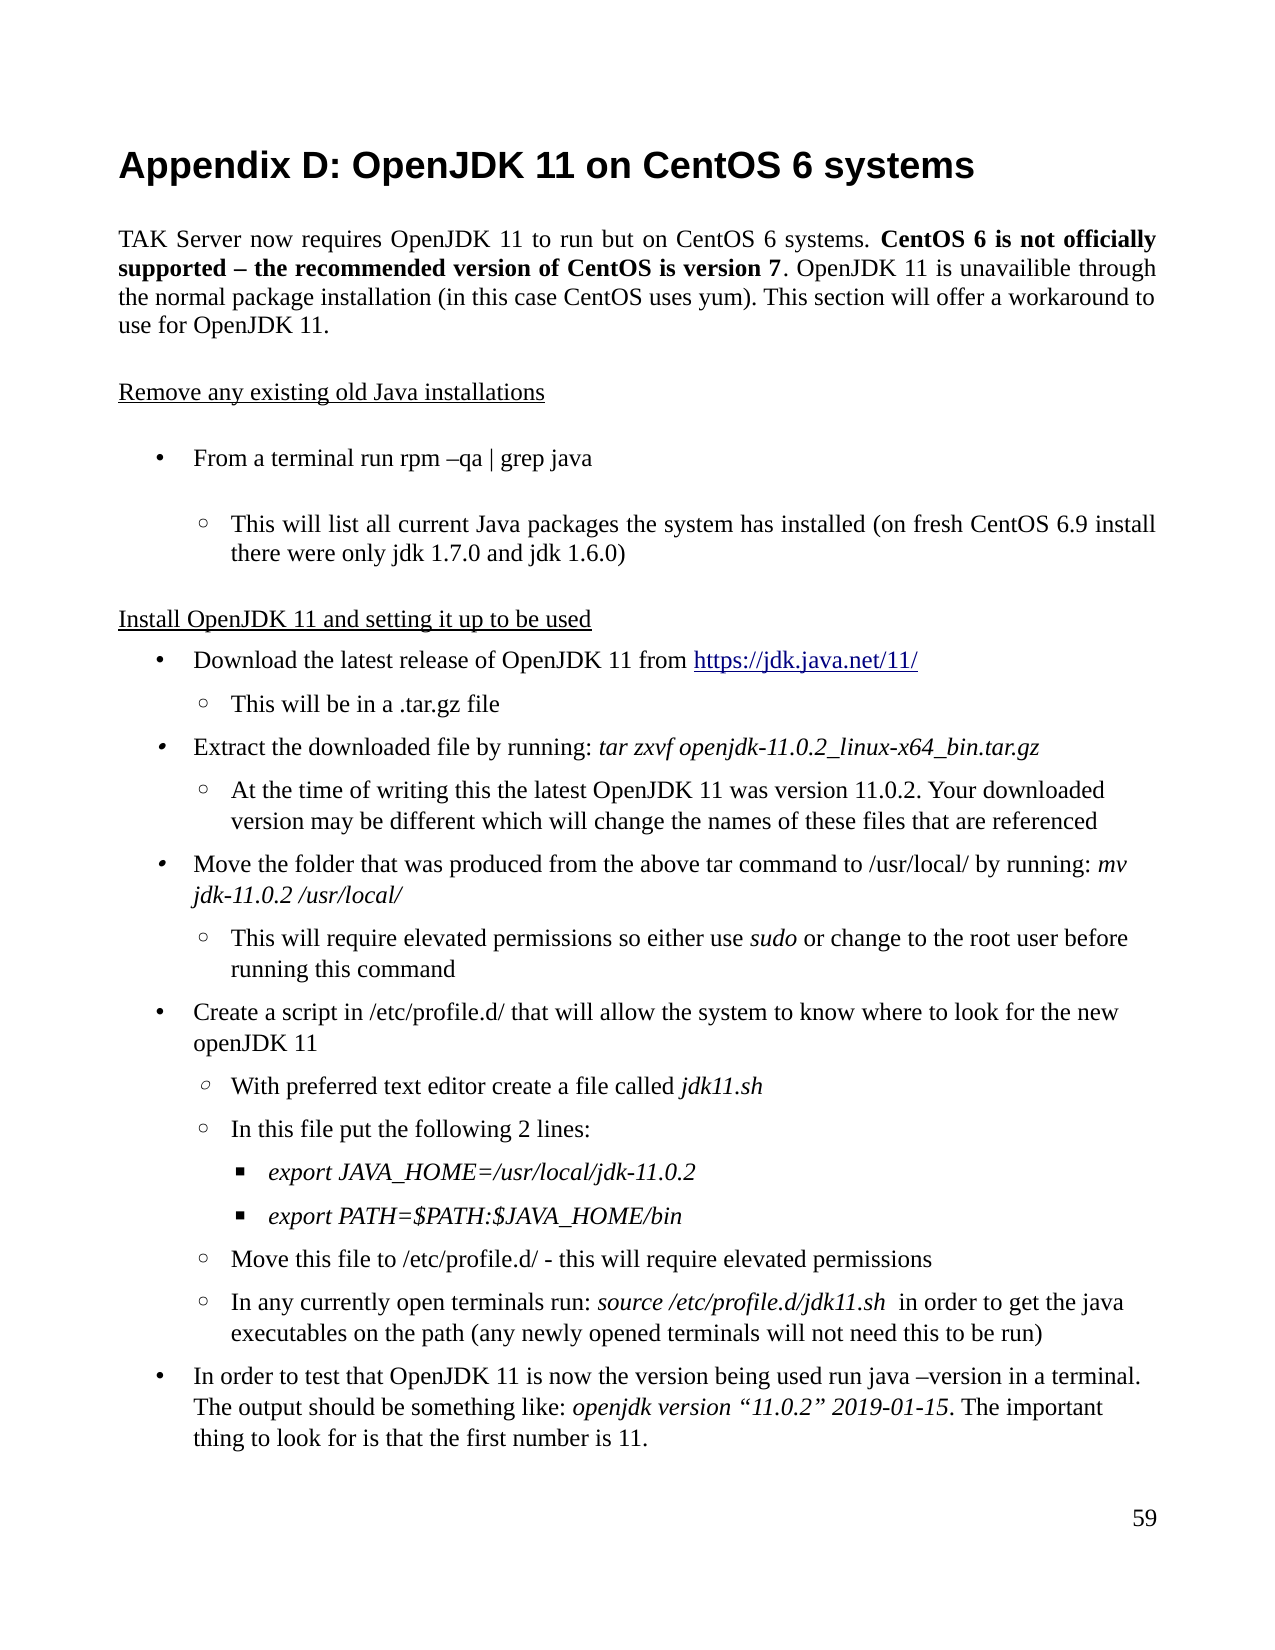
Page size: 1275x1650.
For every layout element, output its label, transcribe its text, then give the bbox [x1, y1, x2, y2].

list Create a script in /etc/profile.d/ that will allow the system to know where to look for the new openJDK 11 [156, 997, 1157, 1057]
list At the time of writing this the latest OpenJDK 11 was version 11.0.2. Your downloaded version may be different which will change the names of these files that are referenced [193, 775, 1157, 835]
text TAK Server now requires OpenJDK 11 to run but on CentOS 6 systems. CentOS 6 is not officially supported – the recommended version of CentOS is version 7. OpenJDK 11 is unavailible through the normal package installation (in this case CentOS uses yum). This section will offer a workaround to use for OpenJDK 11. [118, 224, 1157, 339]
text Install OpenJDK 11 and setting it up to be used [118, 604, 1157, 633]
list Move the folder that was produced from the above tar command to /usr/local/ by running: mv jdk-11.0.2 /usr/local/ [156, 849, 1157, 909]
list From a terminal run rpm –qa | grep java [156, 443, 1157, 472]
list With preferred text editor create a file called jdk11.sh [193, 1071, 1157, 1100]
list export PATH=$PATH:$JAVA_HOME/bin [231, 1201, 1157, 1229]
list Move this file to /etc/profile.d/ - this will require elevated permissions [193, 1244, 1157, 1273]
list Extract the downloaded file by running: tar zxvf openjdk-11.0.2_linux-x64_bin.tar.gz [156, 732, 1157, 761]
list export JAVA_HOME=/usr/local/jdk-11.0.2 [231, 1157, 1157, 1186]
list In order to test that OpenJDK 11 is now the version being used run java –version in a terminal. The output should be something like: openjdk version “11.0.2” 2019-01-15. The important thing to look for is that the first number is 11. [156, 1361, 1157, 1451]
list In this file put the following 2 lines: [193, 1114, 1157, 1143]
subtitle Appendix D: OpenJDK 11 on CentOS 6 systems [118, 143, 1157, 187]
list Download the latest release of OpenJDK 11 from https://jdk.java.net/11/ [156, 646, 1157, 674]
list In any currently open terminals run: source /etc/profile.d/jdk11.sh in order to get the java executables on the path (any newly opened terminals will not need this to be run) [193, 1287, 1157, 1347]
text Remove any existing old Java installations [118, 377, 1157, 406]
list This will be in a .tar.gz file [193, 689, 1157, 717]
list This will list all current Java packages the system has installed (on fresh CentOS 6.9 install there were only jdk 1.7.0 and jdk 1.6.0) [193, 509, 1157, 567]
list This will require elevated permissions so either use sudo or change to the root user before running this command [193, 923, 1157, 983]
